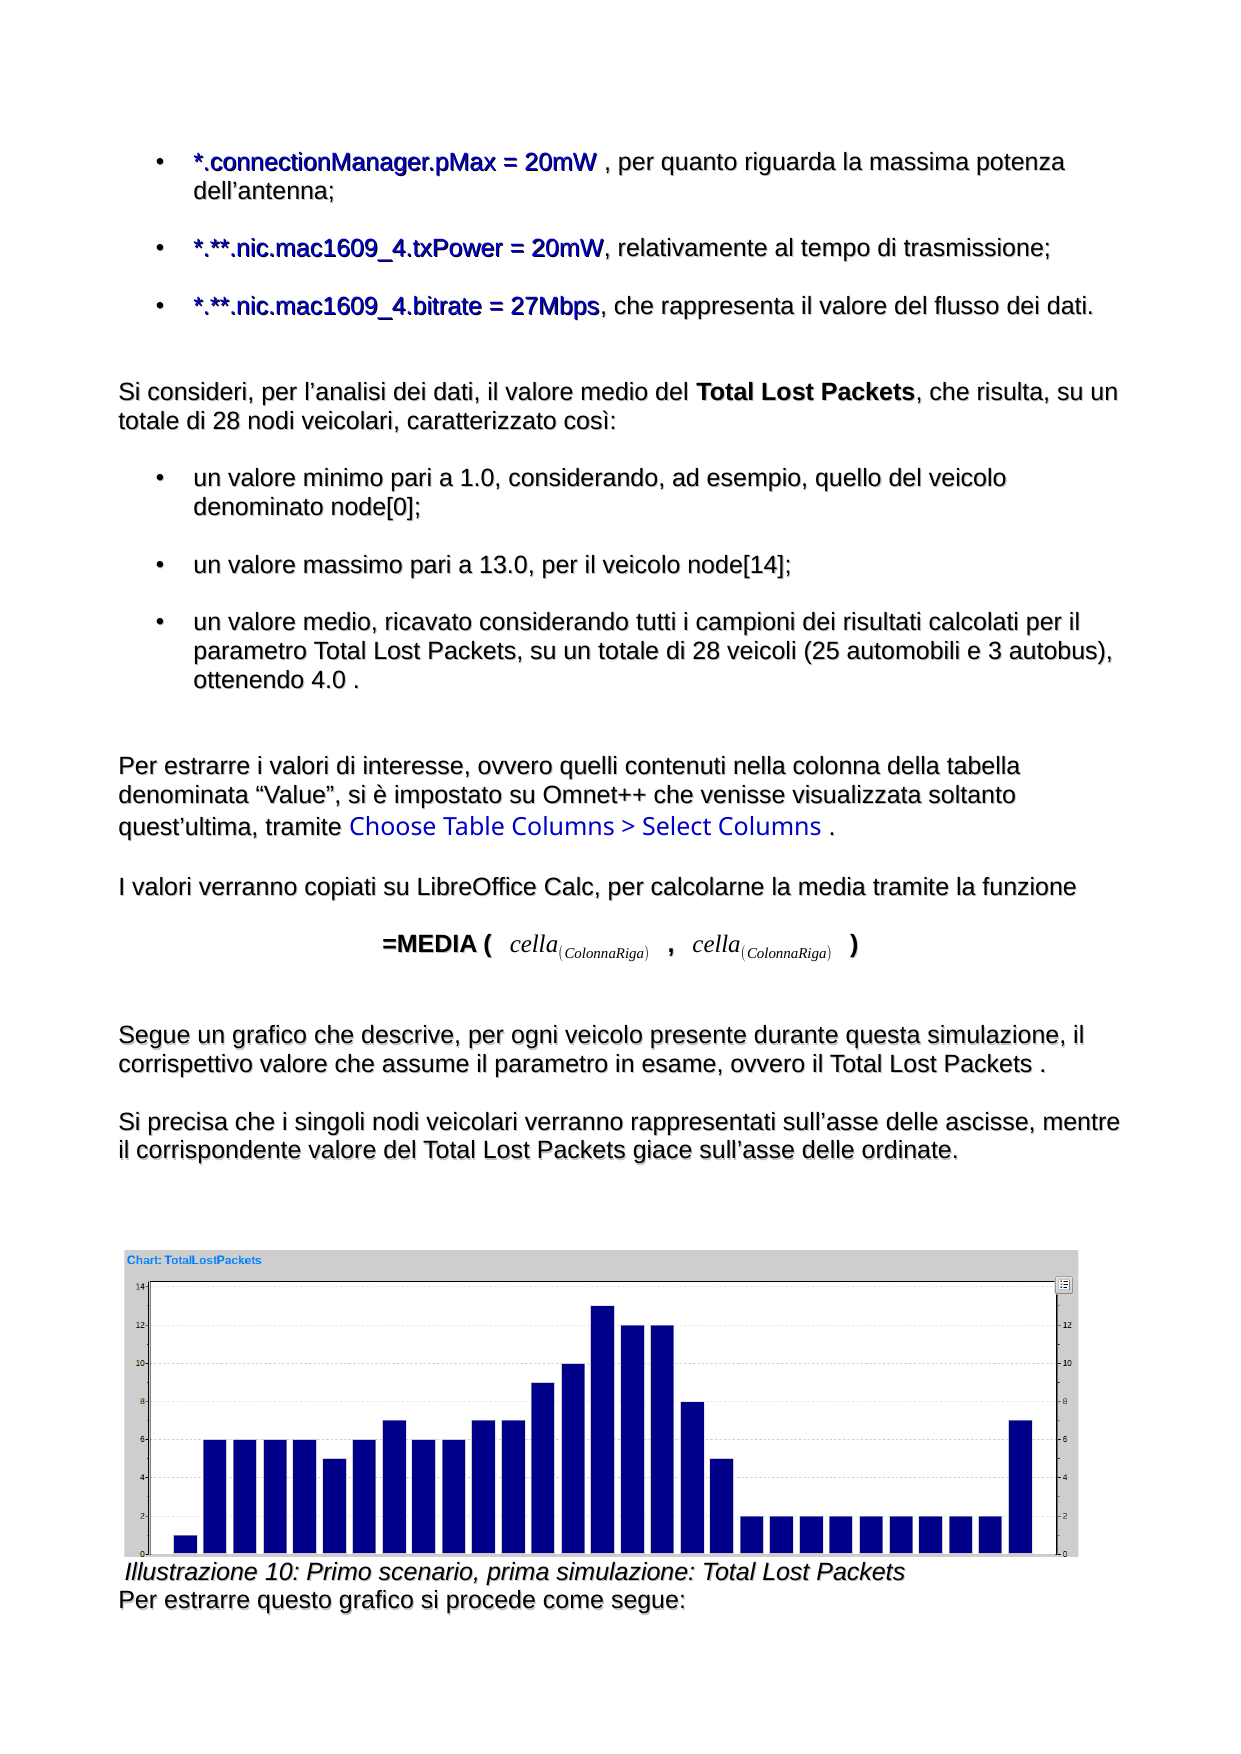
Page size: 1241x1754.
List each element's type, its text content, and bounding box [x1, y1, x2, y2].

list un valore minimo pari a 1.0, considerando, ad esempio, quello del veicolo denominato node[0]; [156, 463, 1122, 521]
text Per estrarre i valori di interesse, ovvero quelli contenuti nella colonna della tabella denominata “Value”, si è impostato su Omnet++ che venisse visualizzata soltanto quest’ultima, tramite Choose Table Columns > Select Columns . [118, 751, 1122, 843]
list *.connectionManager.pMax = 20mW , per quanto riguarda la massima potenza dell’antenna; [156, 147, 1122, 204]
text =MEDIA (,) [118, 929, 1122, 963]
list *.**.nic.mac1609_4.bitrate = 27Mbps, che rappresenta il valore del flusso dei dati. [156, 291, 1122, 320]
list *.**.nic.mac1609_4.txPower = 20mW, relativamente al tempo di trasmissione; [156, 233, 1122, 262]
picture [124, 1250, 1079, 1557]
text Si consideri, per l’analisi dei dati, il valore medio del Total Lost Packets, che risulta, su un totale di 28 nodi veicolari, caratterizzato così: [118, 377, 1122, 435]
list un valore medio, ricavato considerando tutti i campioni dei risultati calcolati per il parametro Total Lost Packets, su un totale di 28 veicoli (25 automobili e 3 autobus), ottenendo 4.0 . [156, 607, 1122, 694]
text Si precisa che i singoli nodi veicolari verranno rappresentati sull’asse delle ascisse, mentre il corrispondente valore del Total Lost Packets giace sull’asse delle ordinate. [118, 1107, 1122, 1164]
text Per estrarre questo grafico si procede come segue: [118, 1222, 1122, 1614]
list un valore massimo pari a 13.0, per il veicolo node[14]; [156, 550, 1122, 579]
text Segue un grafico che descrive, per ogni veicolo presente durante questa simulazione, il corrispettivo valore che assume il parametro in esame, ovvero il Total Lost Packets . [118, 1021, 1122, 1078]
text I valori verranno copiati su LibreOffice Calc, per calcolarne la media tramite la funzione [118, 872, 1122, 900]
text Illustrazione 10: Primo scenario, prima simulazione: Total Lost Packets [124, 1557, 1078, 1586]
